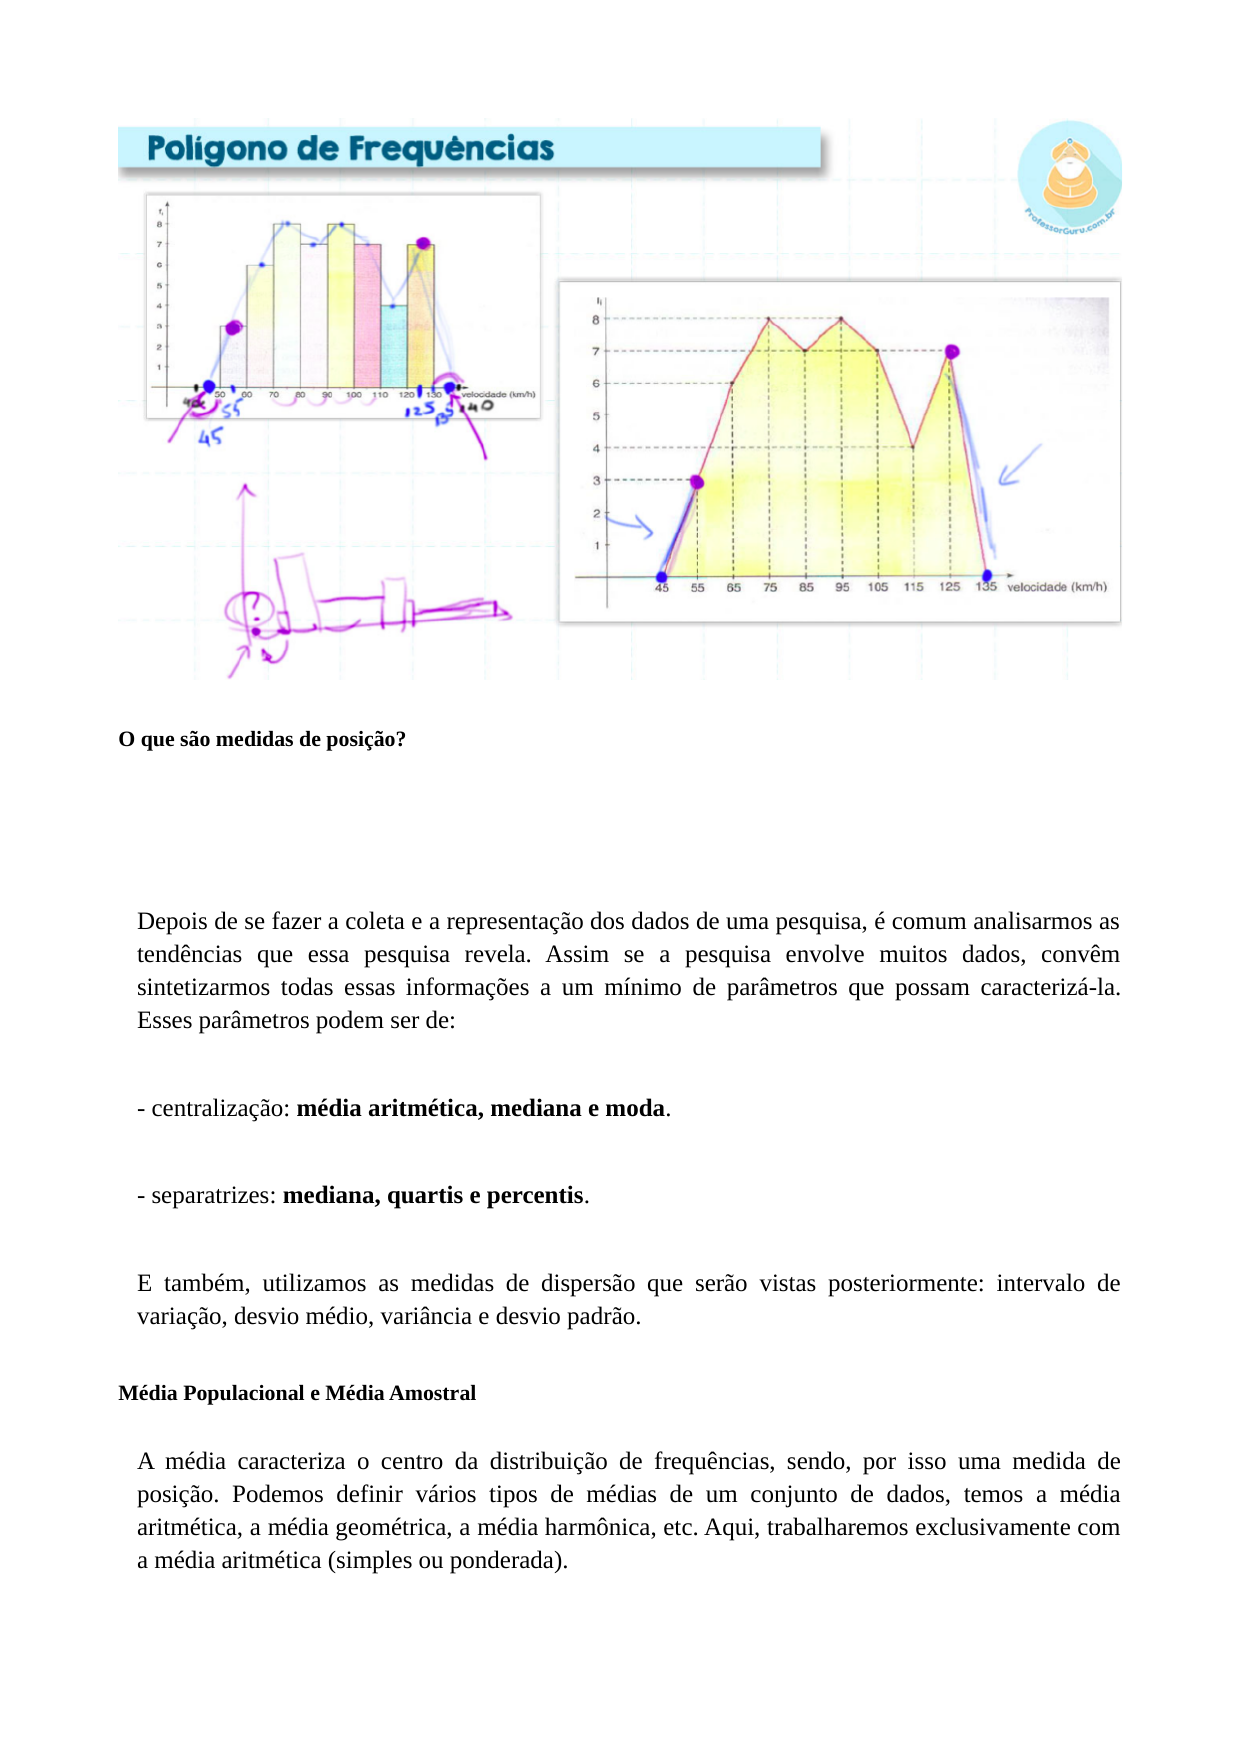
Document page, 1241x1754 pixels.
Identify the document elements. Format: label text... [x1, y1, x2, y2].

subtitle O que são medidas de posição? [118, 726, 1122, 751]
text A média caracteriza o centro da distribuição de frequências, sendo, por isso uma medida de posição. Podemos definir vários tipos de médias de um conjunto de dados, temos a média aritmética, a média geométrica, a média harmônica, etc. Aqui, trabalharemos exclusivamente com a média aritmética (simples ou ponderada). [137, 1446, 1122, 1574]
subtitle Média Populacional e Média Amostral [118, 1380, 1122, 1406]
text - separatrizes: mediana, quartis e percentis. [137, 1181, 1122, 1209]
picture [118, 118, 1123, 680]
text Depois de se fazer a coleta e a representação dos dados de uma pesquisa, é comum analisarmos as tendências que essa pesquisa revela. Assim se a pesquisa envolve muitos dados, convêm sintetizarmos todas essas informações a um mínimo de parâmetros que possam caracterizá-la. Esses parâmetros podem ser de: [137, 906, 1122, 1034]
text E também, utilizamos as medidas de dispersão que serão vistas posteriormente: intervalo de variação, desvio médio, variância e desvio padrão. [137, 1268, 1122, 1330]
text - centralização: média aritmética, mediana e moda. [137, 1093, 1122, 1122]
